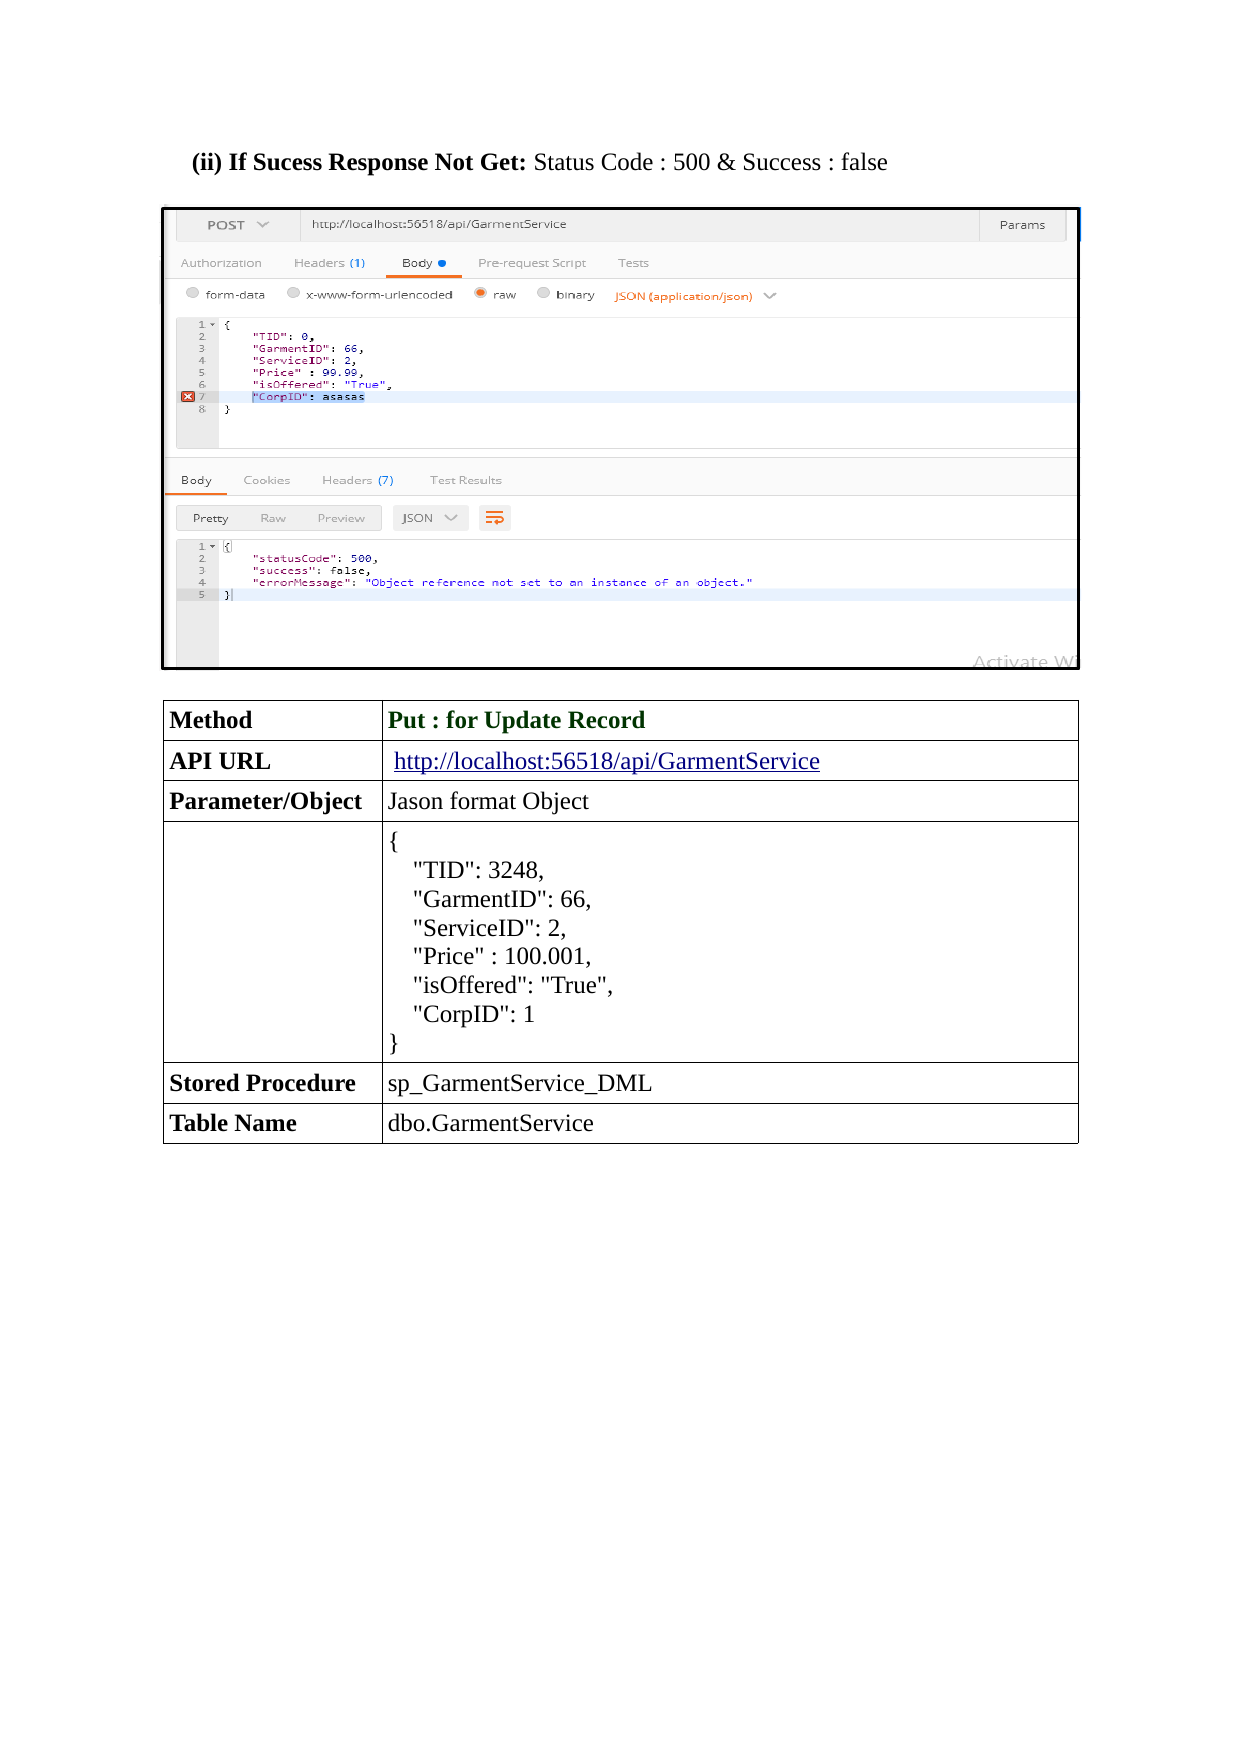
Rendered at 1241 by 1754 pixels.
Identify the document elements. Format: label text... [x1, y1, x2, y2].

table_cell sp_GarmentService_DML [383, 1063, 1078, 1102]
table_cell Table Name [164, 1104, 382, 1143]
table_cell Stored Procedure [164, 1063, 382, 1102]
table_header Put : for Update Record [383, 701, 1078, 740]
picture [159, 204, 1082, 671]
table_cell http://localhost:56518/api/GarmentService [383, 741, 1078, 780]
table_cell dbo.GarmentService [383, 1104, 1078, 1143]
table_cell { "TID": 3248, "GarmentID": 66, "ServiceID": 2, "Price" : 100.001, "isOffered": "True", "CorpID": 1 } [383, 822, 1078, 1062]
table_header Method [164, 701, 382, 740]
text (ii) If Sucess Response Not Get: Status Code : 500 & Success : false [118, 147, 1122, 176]
table_cell [164, 822, 382, 1062]
table_cell Jason format Object [383, 781, 1078, 821]
table_cell API URL [164, 741, 382, 780]
table_cell Parameter/Object [164, 781, 382, 821]
